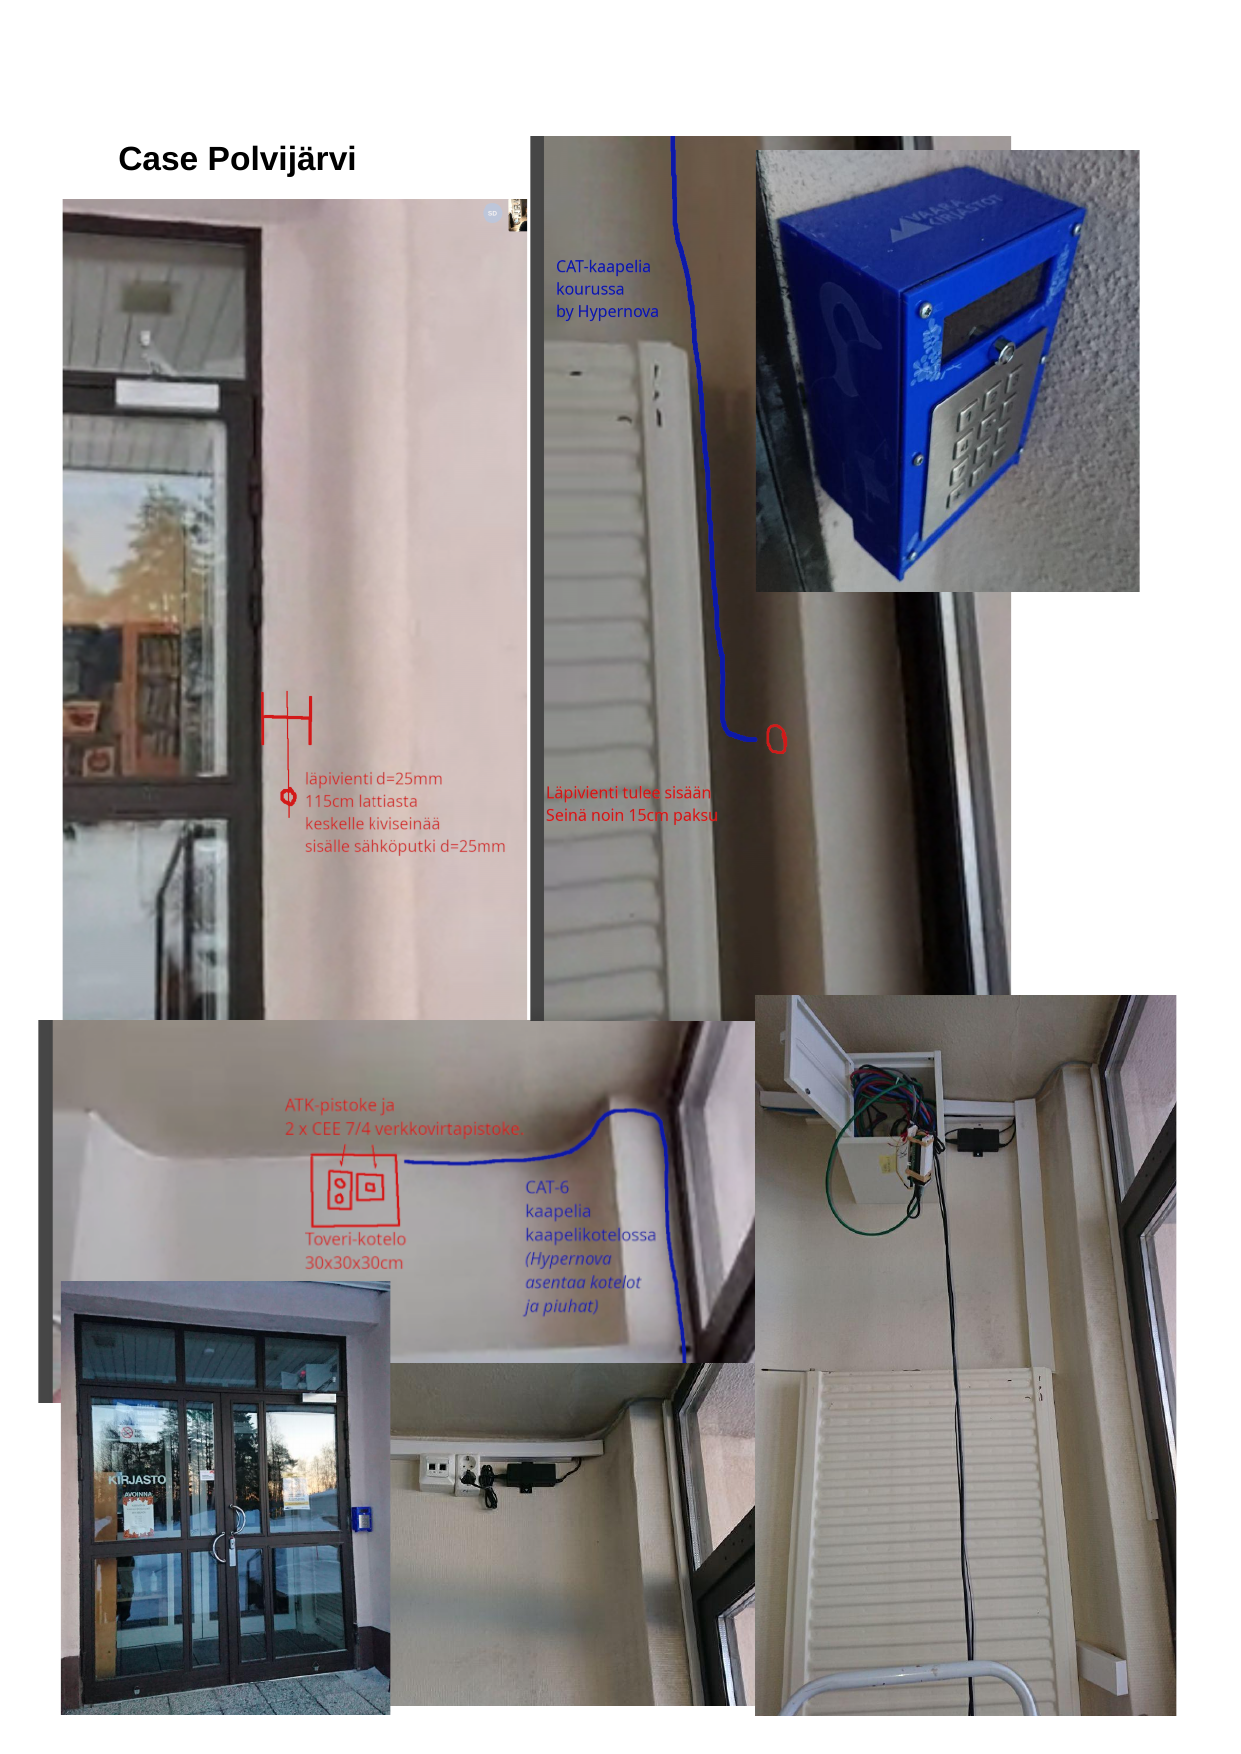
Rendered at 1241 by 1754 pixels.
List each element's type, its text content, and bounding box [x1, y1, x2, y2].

subtitle [1012, 139, 1122, 150]
subtitle Case Polvijärvi [118, 139, 530, 178]
picture [38, 136, 1177, 1716]
